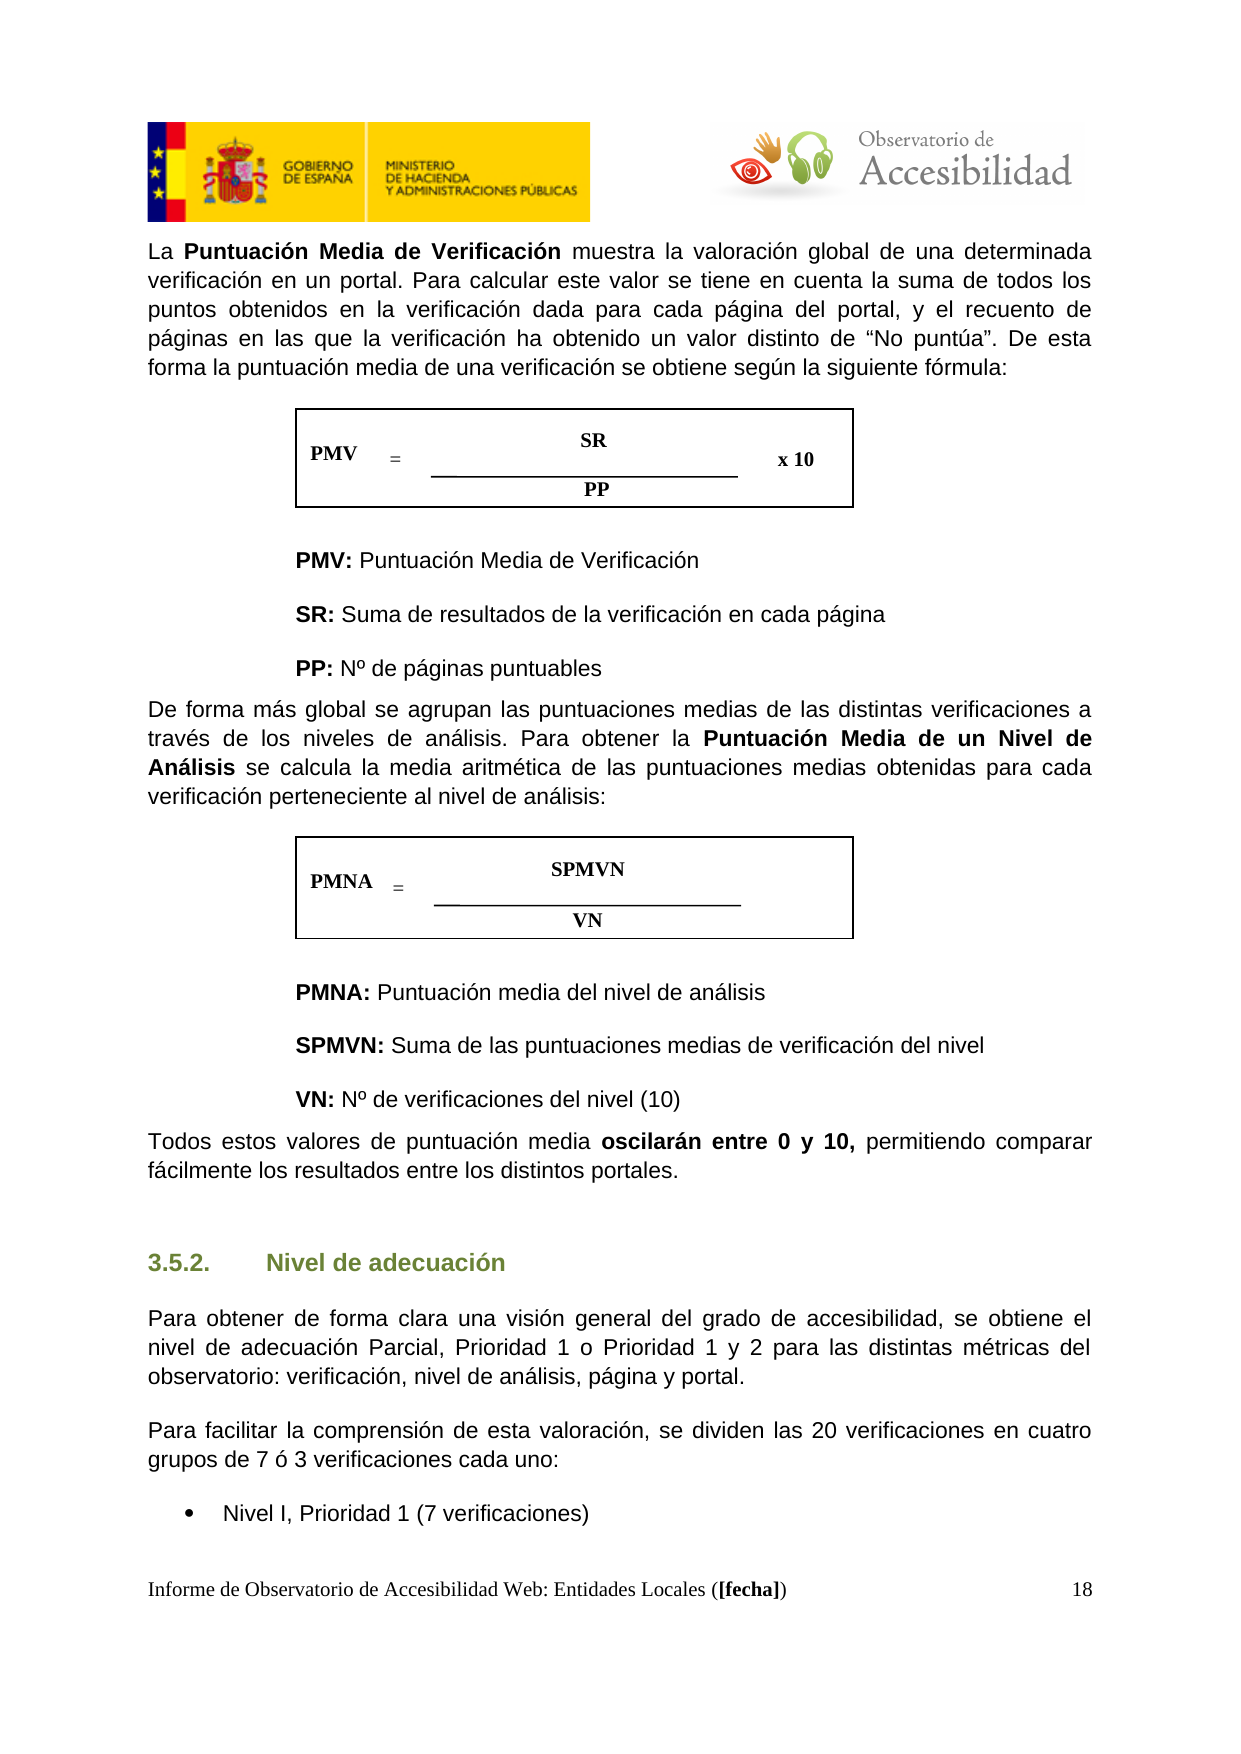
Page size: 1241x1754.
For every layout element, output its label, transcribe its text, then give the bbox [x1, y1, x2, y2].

text Para obtener de forma clara una visión general del grado de accesibilidad, se obtiene el nivel de adecuación Parcial, Prioridad 1 o Prioridad 1 y 2 para las distintas métricas del observatorio: verificación, nivel de análisis, página y portal. [148, 1305, 1092, 1389]
text PMNA: Puntuación media del nivel de análisis [295, 978, 1092, 1005]
text PMV: Puntuación Media de Verificación [295, 547, 1092, 573]
text Para facilitar la comprensión de esta valoración, se dividen las 20 verificaciones en cuatro grupos de 7 ó 3 verificaciones cada uno: [148, 1417, 1092, 1472]
text SR: Suma de resultados de la verificación en cada página [295, 601, 1092, 627]
picture [147, 122, 591, 222]
list Nivel de adecuación [148, 1248, 1092, 1277]
text PP: Nº de páginas puntuables [295, 654, 1092, 681]
text SPMVN: Suma de las puntuaciones medias de verificación del nivel [295, 1032, 1092, 1059]
text De forma más global se agrupan las puntuaciones medias de las distintas verificaciones a través de los niveles de análisis. Para obtener la Puntuación Media de un Nivel de Análisis se calcula la media aritmética de las puntuaciones medias obtenidas para cada verificación perteneciente al nivel de análisis: [148, 696, 1092, 809]
text Todos estos valores de puntuación media oscilarán entre 0 y 10, permitiendo comparar fácilmente los resultados entre los distintos portales. [148, 1128, 1092, 1183]
list Nivel I, Prioridad 1 (7 verificaciones) [185, 1499, 1092, 1526]
text VN: Nº de verificaciones del nivel (10) [295, 1086, 1092, 1113]
text La Puntuación Media de Verificación muestra la valoración global de una determinada verificación en un portal. Para calcular este valor se tiene en cuenta la suma de todos los puntos obtenidos en la verificación dada para cada página del portal, y el recuento de páginas en las que la verificación ha obtenido un valor distinto de “No puntúa”. De esta forma la puntuación media de una verificación se obtiene según la siguiente fórmula: [148, 238, 1092, 380]
picture [710, 122, 1086, 205]
